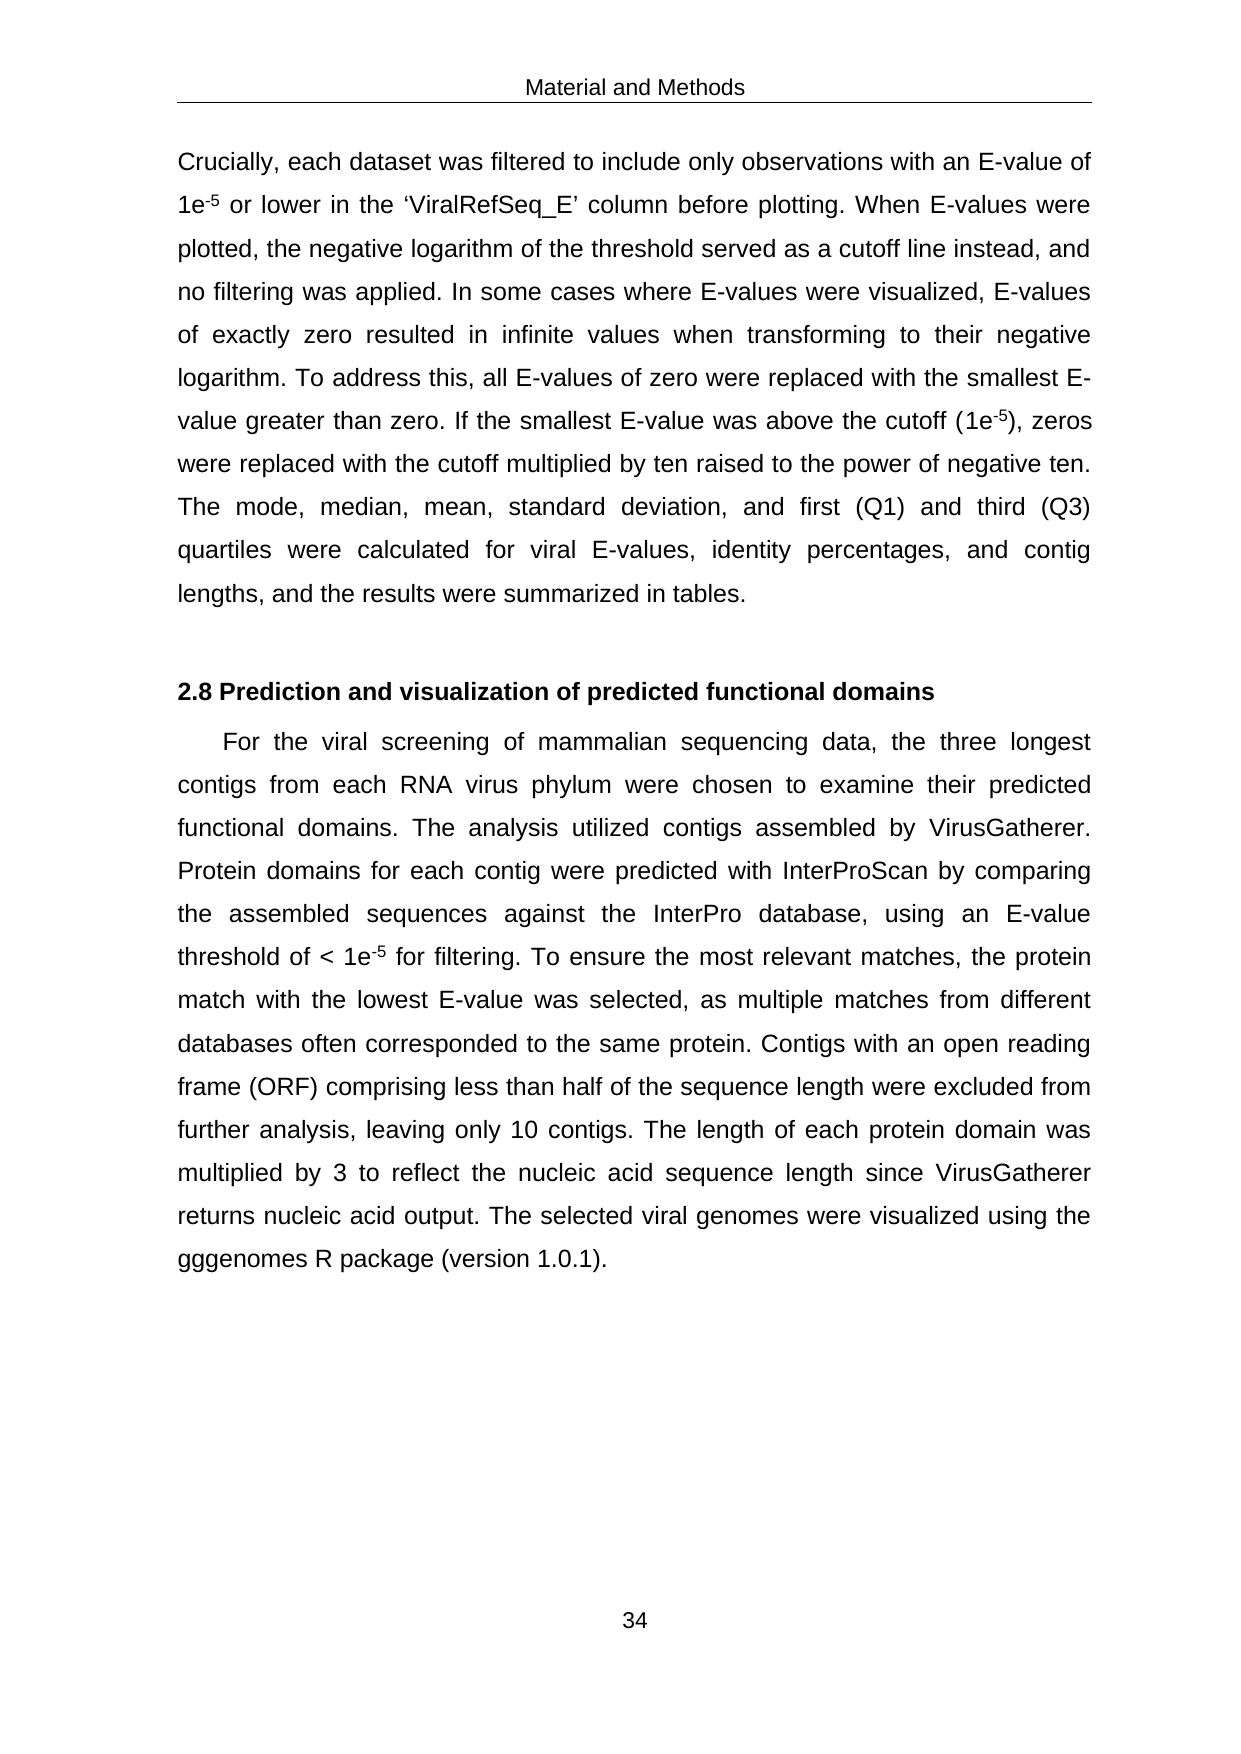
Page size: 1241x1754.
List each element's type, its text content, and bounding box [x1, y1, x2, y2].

subtitle 2.8 Prediction and visualization of predicted functional domains [177, 677, 1092, 706]
text Crucially, each dataset was filtered to include only observations with an E-value of 1e-5 or lower in the ‘ViralRefSeq_E’ column before plotting. When E-values were plotted, the negative logarithm of the threshold served as a cutoff line instead, and no filtering was applied. In some cases where E-values were visualized, E-values of exactly zero resulted in infinite values when transforming to their negative logarithm. To address this, all E-values of zero were replaced with the smallest E-value greater than zero. If the smallest E-value was above the cutoff (1e-5), zeros were replaced with the cutoff multiplied by ten raised to the power of negative ten. The mode, median, mean, standard deviation, and first (Q1) and third (Q3) quartiles were calculated for viral E-values, identity percentages, and contig lengths, and the results were summarized in tables. [177, 147, 1092, 607]
text For the viral screening of mammalian sequencing data, the three longest contigs from each RNA virus phylum were chosen to examine their predicted functional domains. The analysis utilized contigs assembled by VirusGatherer. Protein domains for each contig were predicted with InterProScan by comparing the assembled sequences against the InterPro database, using an E-value threshold of < 1e-5 for filtering. To ensure the most relevant matches, the protein match with the lowest E-value was selected, as multiple matches from different databases often corresponded to the same protein. Contigs with an open reading frame (ORF) comprising less than half of the sequence length were excluded from further analysis, leaving only 10 contigs. The length of each protein domain was multiplied by 3 to reflect the nucleic acid sequence length since VirusGatherer returns nucleic acid output. The selected viral genomes were visualized using the gggenomes R package (version 1.0.1). [177, 727, 1092, 1273]
